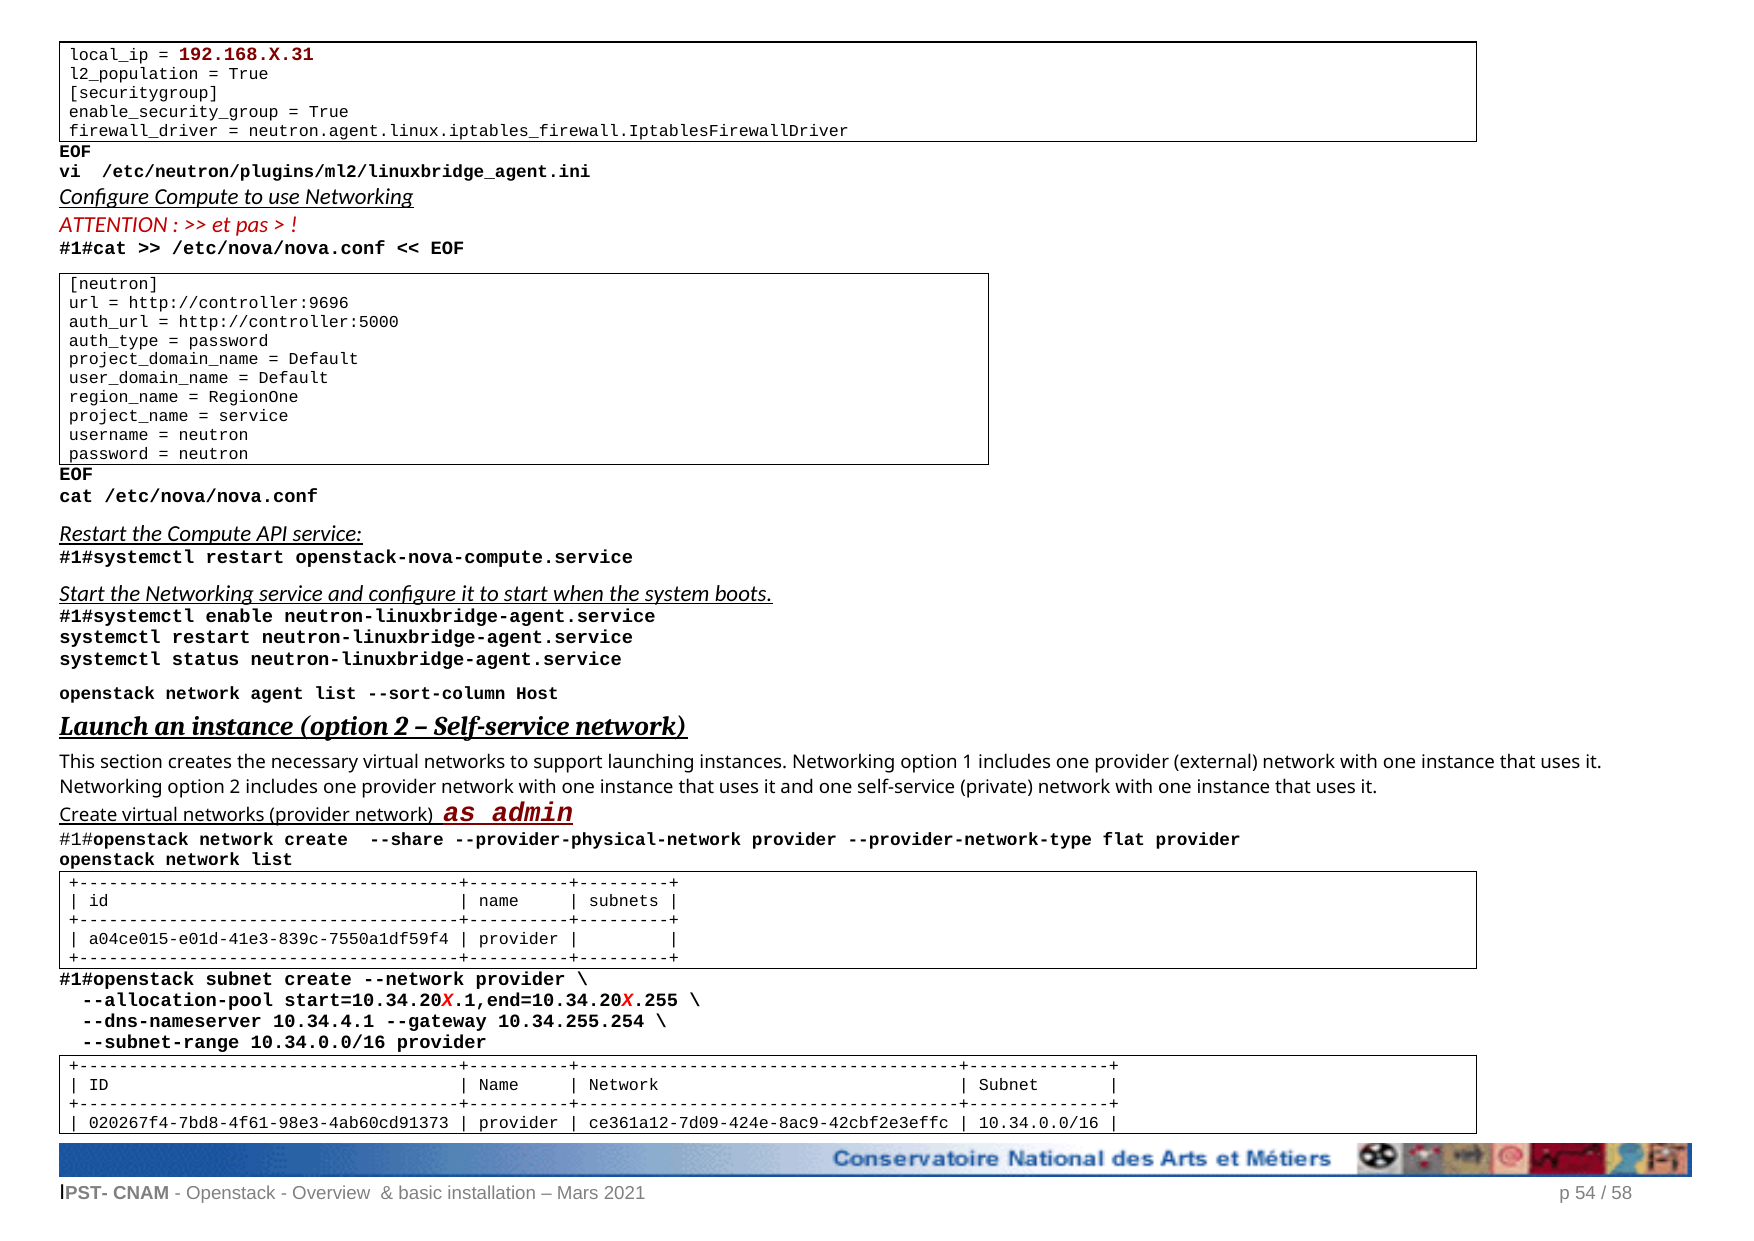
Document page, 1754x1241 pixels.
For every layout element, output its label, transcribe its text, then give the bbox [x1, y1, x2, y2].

text EOF [59, 142, 1695, 162]
text Create virtual networks (provider network) as admin [59, 799, 1695, 830]
text | ID | Name | Network | Subnet | [60, 1073, 1476, 1092]
text | id | name | subnets | [60, 890, 1476, 909]
text auth_url = http://controller:5000 [60, 310, 988, 329]
text username = neutron [60, 423, 988, 442]
text +--------------------------------------+----------+--------------------------------------+--------------+ [60, 1056, 1476, 1073]
text --subnet-range 10.34.0.0/16 provider [59, 1033, 1695, 1054]
text +--------------------------------------+----------+--------------------------------------+--------------+ [60, 1092, 1476, 1111]
text project_name = service [60, 404, 988, 423]
text region_name = RegionOne [60, 386, 988, 404]
text openstack network list [59, 851, 1695, 871]
text [securitygroup] [60, 81, 1476, 100]
text --dns-nameserver 10.34.4.1 --gateway 10.34.255.254 \ [59, 1012, 1695, 1033]
text | 020267f4-7bd8-4f61-98e3-4ab60cd91373 | provider | ce361a12-7d09-424e-8ac9-42cbf2e3effc | 10.34.0.0/16 | [60, 1111, 1476, 1133]
text #1#systemctl enable neutron-linuxbridge-agent.service [59, 607, 1695, 628]
text cat /etc/nova/nova.conf [59, 486, 1695, 508]
text Restart the Compute API service: [59, 519, 1695, 547]
text +--------------------------------------+----------+---------+ [60, 872, 1476, 890]
text +--------------------------------------+----------+---------+ [60, 946, 1476, 968]
text vi /etc/neutron/plugins/ml2/linuxbridge_agent.ini [59, 162, 1695, 182]
text --allocation-pool start=10.34.20X.1,end=10.34.20X.255 \ [59, 991, 1695, 1012]
text | a04ce015-e01d-41e3-839c-7550a1df59f4 | provider | | [60, 928, 1476, 946]
text project_domain_name = Default [60, 348, 988, 367]
text EOF [59, 465, 1695, 486]
text #1#openstack network create --share --provider-physical-network provider --provider-network-type flat provider [59, 830, 1695, 851]
text [neutron] [60, 274, 988, 291]
text systemctl restart neutron-linuxbridge-agent.service [59, 628, 1695, 649]
text Configure Compute to use Networking [59, 182, 1695, 210]
text url = http://controller:9696 [60, 291, 988, 310]
text user_domain_name = Default [60, 367, 988, 386]
subtitle Launch an instance (option 2 – Self-service network) [59, 711, 1695, 742]
text This section creates the necessary virtual networks to support launching instances. Networking option 1 includes one provider (external) network with one instance that uses it. Networking option 2 includes one provider network with one instance that uses it and one self-service (private) network with one instance that uses it. [59, 748, 1695, 799]
text l2_population = True [60, 63, 1476, 81]
text firewall_driver = neutron.agent.linux.iptables_firewall.IptablesFirewallDriver [60, 119, 1476, 141]
text openstack network agent list --sort-column Host [59, 685, 1695, 705]
text #1#openstack subnet create --network provider \ [59, 969, 1695, 991]
text ATTENTION : >> et pas > ! [59, 210, 1695, 238]
text #1#cat >> /etc/nova/nova.conf << EOF [59, 238, 1695, 260]
text #1#systemctl restart openstack-nova-compute.service [59, 547, 1695, 569]
text +--------------------------------------+----------+---------+ [60, 909, 1476, 928]
text auth_type = password [60, 329, 988, 348]
text enable_security_group = True [60, 100, 1476, 119]
text password = neutron [60, 442, 988, 464]
text Start the Networking service and configure it to start when the system boots. [59, 579, 1695, 607]
text local_ip = 192.168.X.31 [60, 43, 1476, 63]
text systemctl status neutron-linuxbridge-agent.service [59, 649, 1695, 671]
